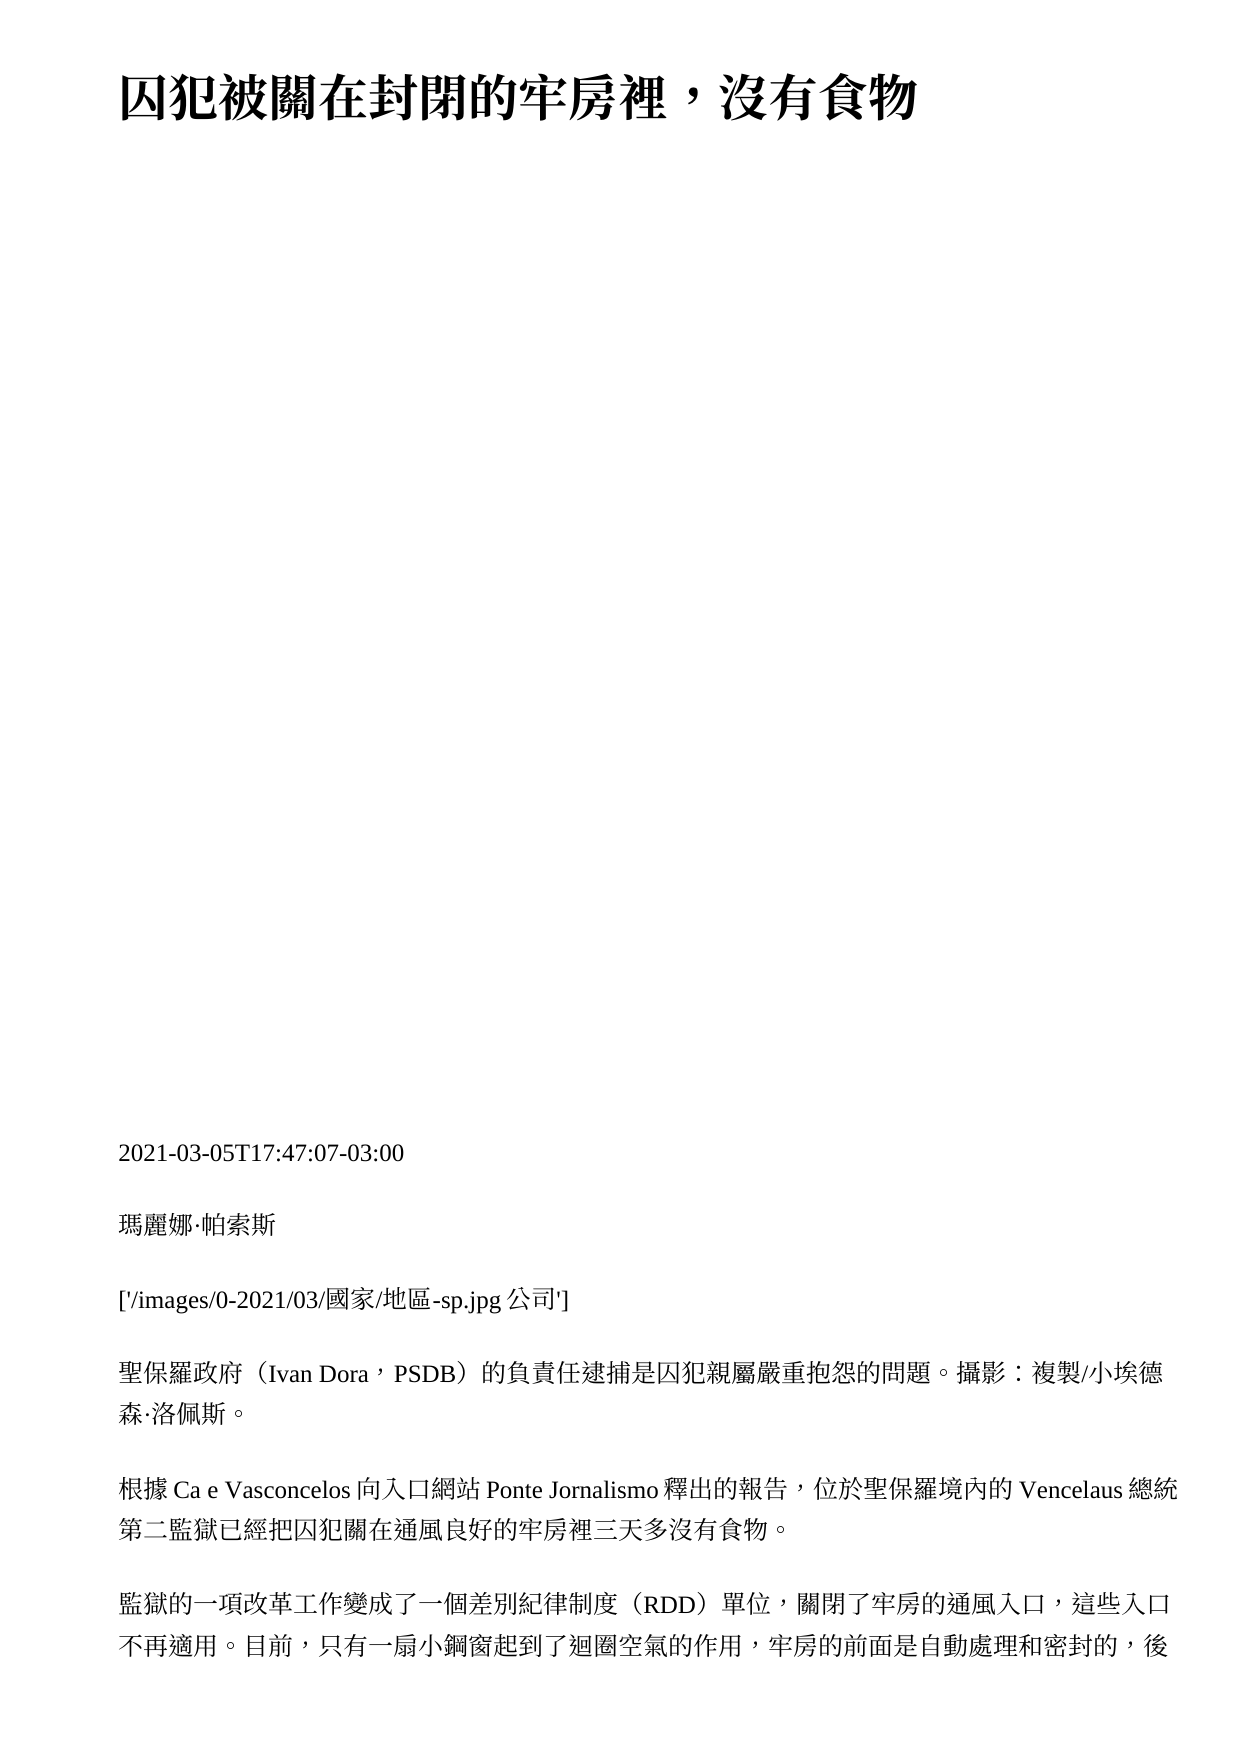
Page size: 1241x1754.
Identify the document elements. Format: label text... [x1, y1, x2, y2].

subtitle 囚犯被關在封閉的牢房裡，沒有食物 [118, 59, 1181, 131]
text 2021-03-05T17:47:07-03:00 瑪麗娜·帕索斯 ['/images/0-2021/03/國家/地區-sp.jpg公司'] 聖保羅政府（Ivan Dora，PSDB）的負責任逮捕是囚犯親屬嚴重抱怨的問題。攝影：複製/小埃德森·洛佩斯。 根據Ca e Vasconcelos向入口網站Ponte Jornalismo釋出的報告，位於聖保羅境內的Vencelaus總統第二監獄已經把囚犯關在通風良好的牢房裡三天多沒有食物。 監獄的一項改革工作變成了一個差別紀律制度（RDD）單位，關閉了牢房的通風入口，這些入口不再適用。目前，只有一扇小鋼窗起到了迴圈空氣的作用，牢房的前面是自動處理和密封的，後面是通風的地方，工作時應該關閉。 當前的大流行背景使退化情況成倍增加。囚犯們每天被關在鎖著的牢房裡20個小時，只留下兩個小時進行日光浴。 在場的妻子告訴我們，情況從未像現在這樣糟糕。 監獄裡也有食物短缺。三天多的時間裡，看門人都不能去，因為他被禁止進入監獄，直到被拘留者向政府提供物資。其中一位妻子說，這頓飯是一個杯子裡的湯，連狗都不會吃。 “我丈夫告訴我，他很餓，在食物裡發現了一隻蝸牛，但他看到其他人吃得那麼心甘情願，他沒有告訴我。但他們吃完後，他數了數。他這樣吃東西。另一名囚犯的妻子報告說：“我們需要幫助。”。 家庭成員不允許攜帶食品雜貨，每月只能送一次sedex。 醫療事故 該報告還收集了一些報告，揭露了監獄管理在被拘留者健康狀況下的疏忽。 一名妻子稱，她的丈夫在2019年和2020年兩次中風，沒有采取任何行動。醫生從來沒有做過診斷，結果，犯人的右半邊臉都麻木了。 四個人死於一年的大流行。“我們兩週前得知的最後一個死亡事件是一位福音派女士，她的丈夫患有一種疾病，沒有醫生能查出是什麼病，但他變得非常虛弱，他需要特殊的飲食，單位給了他所患的一切。她心急如焚，說不出話來。” “從首都到總統，我們從這裡走了十個小時，她不得不回來三次，因為她丈夫在醫院。她花費金錢和時間去旅行，只知道那裡。這是不人道的。上次，她能在醫院見到他。她試圖軟禁，但失敗了，她的丈夫去世了。 [118, 1105, 1181, 1662]
